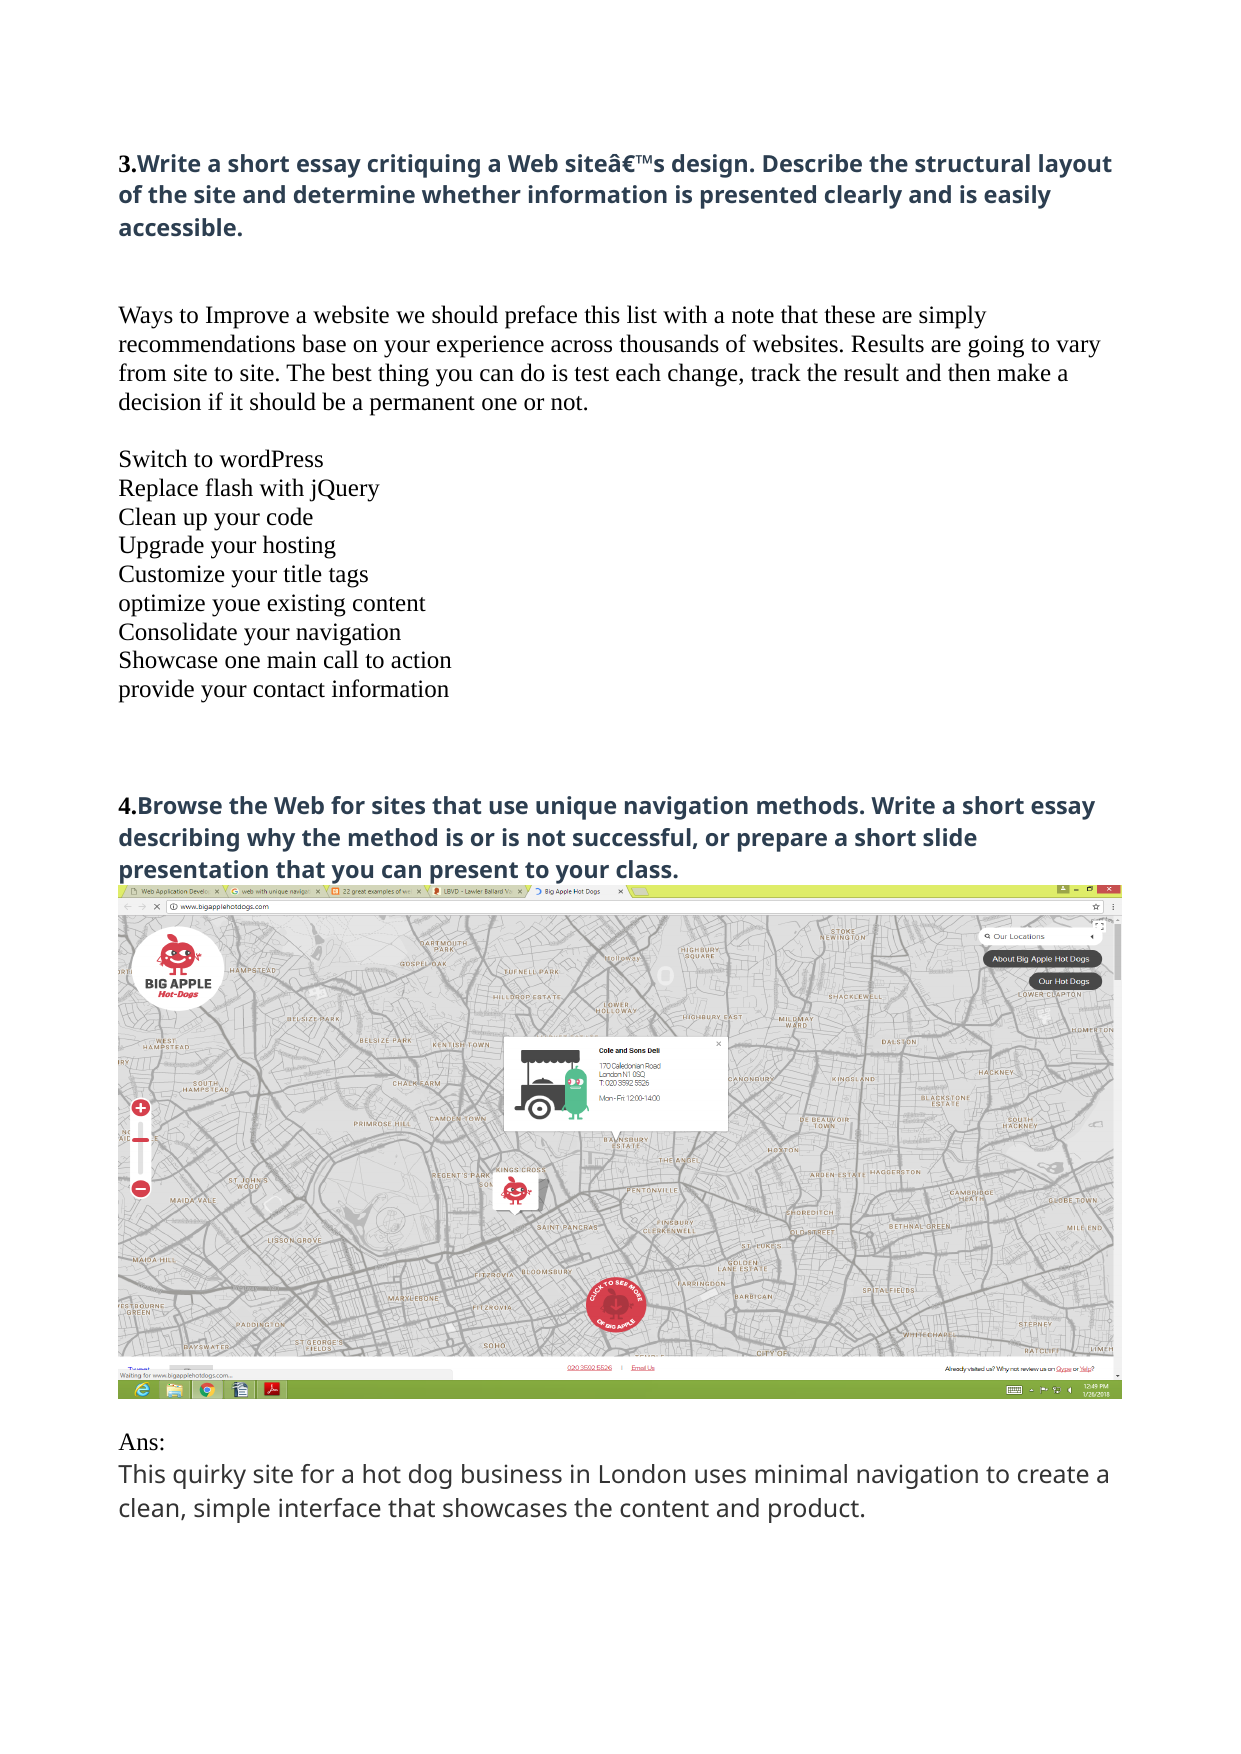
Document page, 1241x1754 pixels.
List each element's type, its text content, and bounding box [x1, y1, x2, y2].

text Switch to wordPress [118, 444, 1122, 473]
text 4.Browse the Web for sites that use unique navigation methods. Write a short essay describing why the method is or is not successful, or prepare a short slide presentation that you can present to your class. [118, 789, 1122, 885]
text Replace flash with jQuery Clean up your code Upgrade your hosting Customize your title tags optimize youe existing content Consolidate your navigation Showcase one main call to action provide your contact information [118, 473, 1122, 703]
text 3.Write a short essay critiquing a Web siteâ€™s design. Describe the structural layout of the site and determine whether information is presented clearly and is easily accessible. [118, 147, 1122, 243]
text Ways to Improve a website we should preface this list with a note that these are simply recommendations base on your experience across thousands of websites. Results are going to vary from site to site. The best thing you can do is test each change, track the result and then make a decision if it should be a permanent one or not. [118, 300, 1122, 415]
picture [118, 885, 1122, 1399]
text Ans: This quirky site for a hot dog business in London uses minimal navigation to create a clean, simple interface that showcases the content and product. [118, 1427, 1122, 1524]
